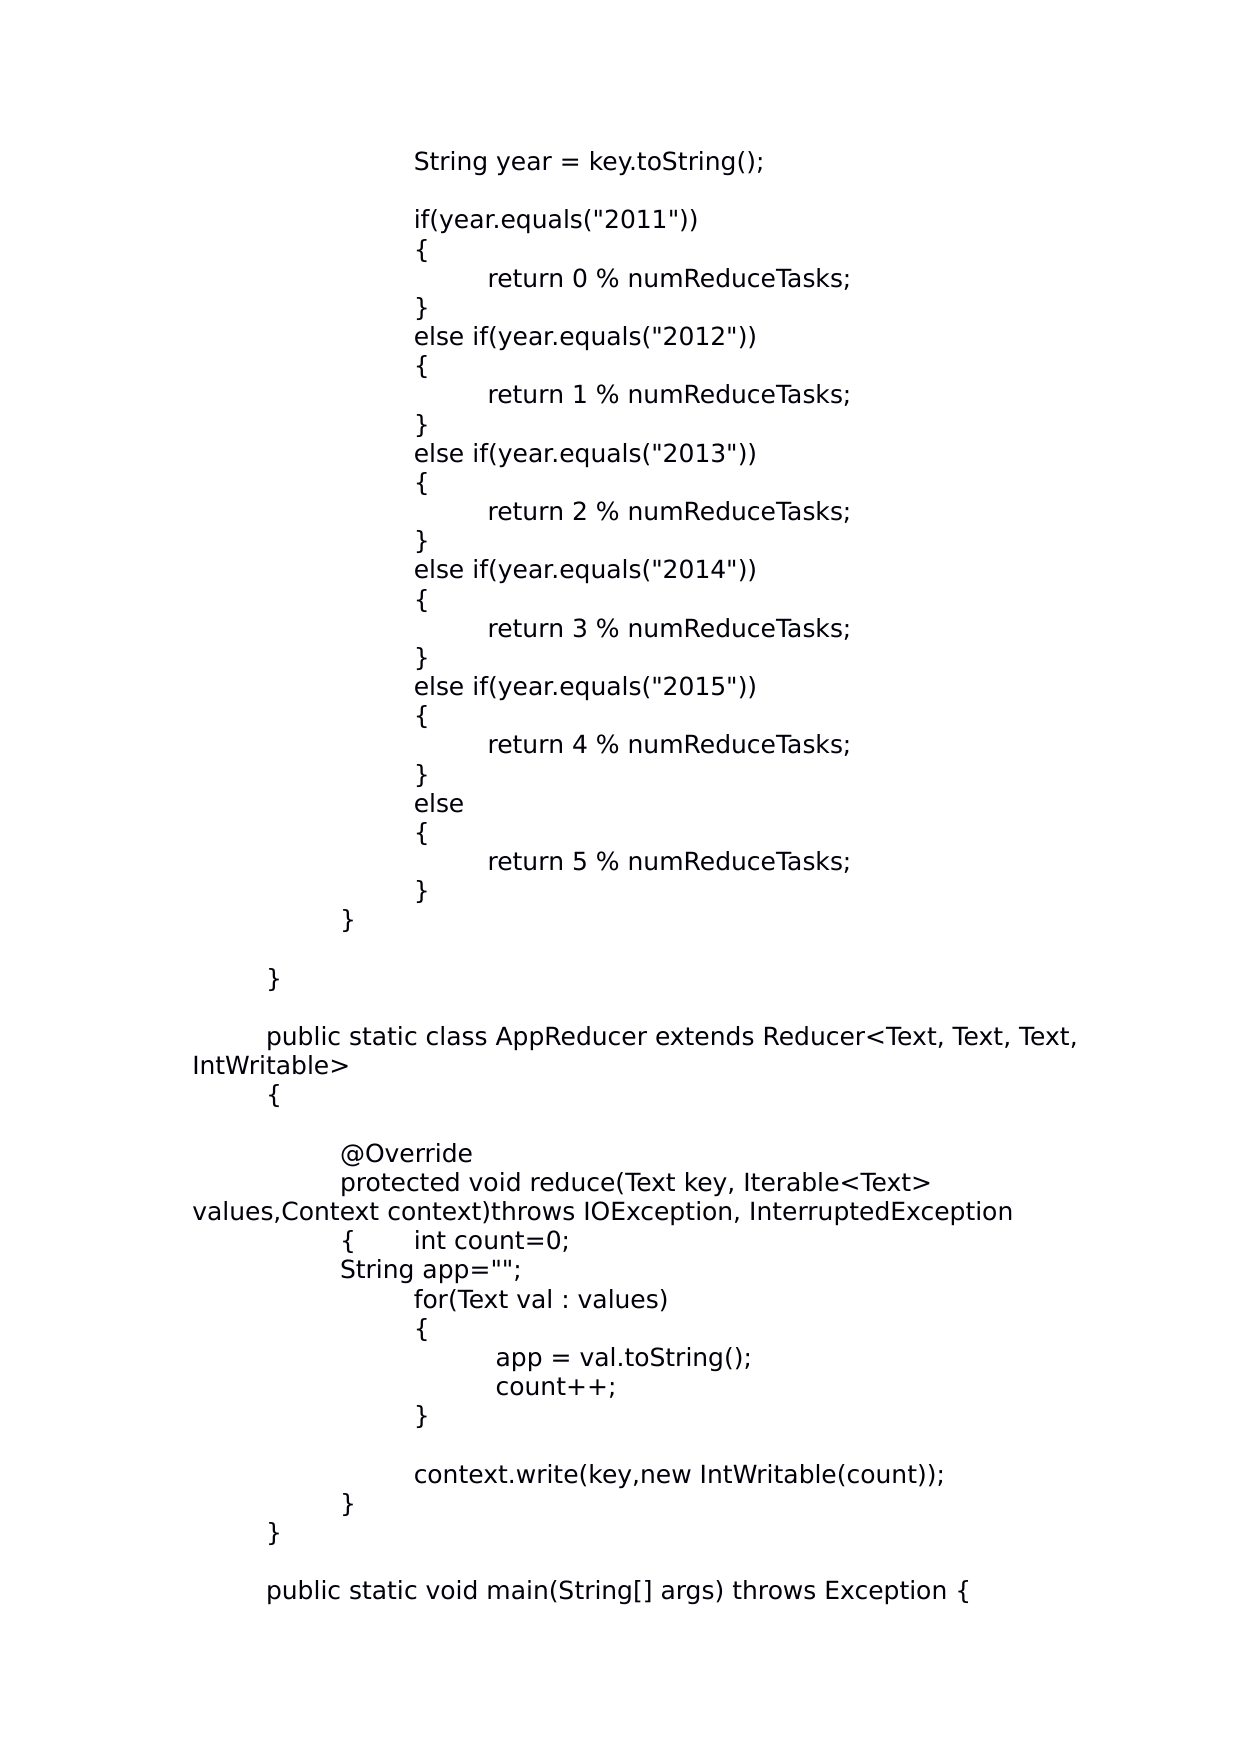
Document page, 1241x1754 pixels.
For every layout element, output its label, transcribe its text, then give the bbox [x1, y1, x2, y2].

text { [192, 585, 1122, 614]
text } [192, 293, 1122, 322]
text } [192, 410, 1122, 439]
text { [192, 351, 1122, 381]
text if(year.equals("2011")) [192, 206, 1122, 235]
text count++; [192, 1372, 1122, 1401]
text } [192, 876, 1122, 906]
text return 5 % numReduceTasks; [192, 847, 1122, 876]
text return 4 % numReduceTasks; [192, 731, 1122, 760]
text } [192, 643, 1122, 672]
text else if(year.equals("2012")) [192, 322, 1122, 351]
text public static void main(String[] args) throws Exception { [192, 1576, 1122, 1606]
text return 1 % numReduceTasks; [192, 381, 1122, 410]
text else [192, 789, 1122, 818]
text { [192, 701, 1122, 731]
text else if(year.equals("2015")) [192, 672, 1122, 701]
text app = val.toString(); [192, 1343, 1122, 1372]
text } [192, 1489, 1122, 1518]
text return 2 % numReduceTasks; [192, 497, 1122, 526]
text return 3 % numReduceTasks; [192, 614, 1122, 643]
text for(Text val : values) [192, 1285, 1122, 1314]
text else if(year.equals("2014")) [192, 556, 1122, 585]
text } [192, 760, 1122, 789]
text { [192, 468, 1122, 497]
text context.write(key,new IntWritable(count)); [192, 1460, 1122, 1489]
text { [192, 1314, 1122, 1343]
text { [192, 235, 1122, 264]
text } [192, 526, 1122, 556]
text } [192, 906, 1122, 935]
text { [192, 1081, 1122, 1110]
text public static class AppReducer extends Reducer<Text, Text, Text, IntWritable> [192, 1022, 1122, 1081]
text protected void reduce(Text key, Iterable<Text> values,Context context)throws IOException, InterruptedException [192, 1168, 1122, 1226]
text } [192, 964, 1122, 993]
text @Override [192, 1139, 1122, 1168]
text { int count=0; [192, 1226, 1122, 1256]
text } [192, 1401, 1122, 1431]
text } [192, 1518, 1122, 1547]
text return 0 % numReduceTasks; [192, 264, 1122, 293]
text else if(year.equals("2013")) [192, 439, 1122, 468]
text { [192, 818, 1122, 847]
text String year = key.toString(); [192, 147, 1122, 176]
text String app=""; [192, 1256, 1122, 1285]
